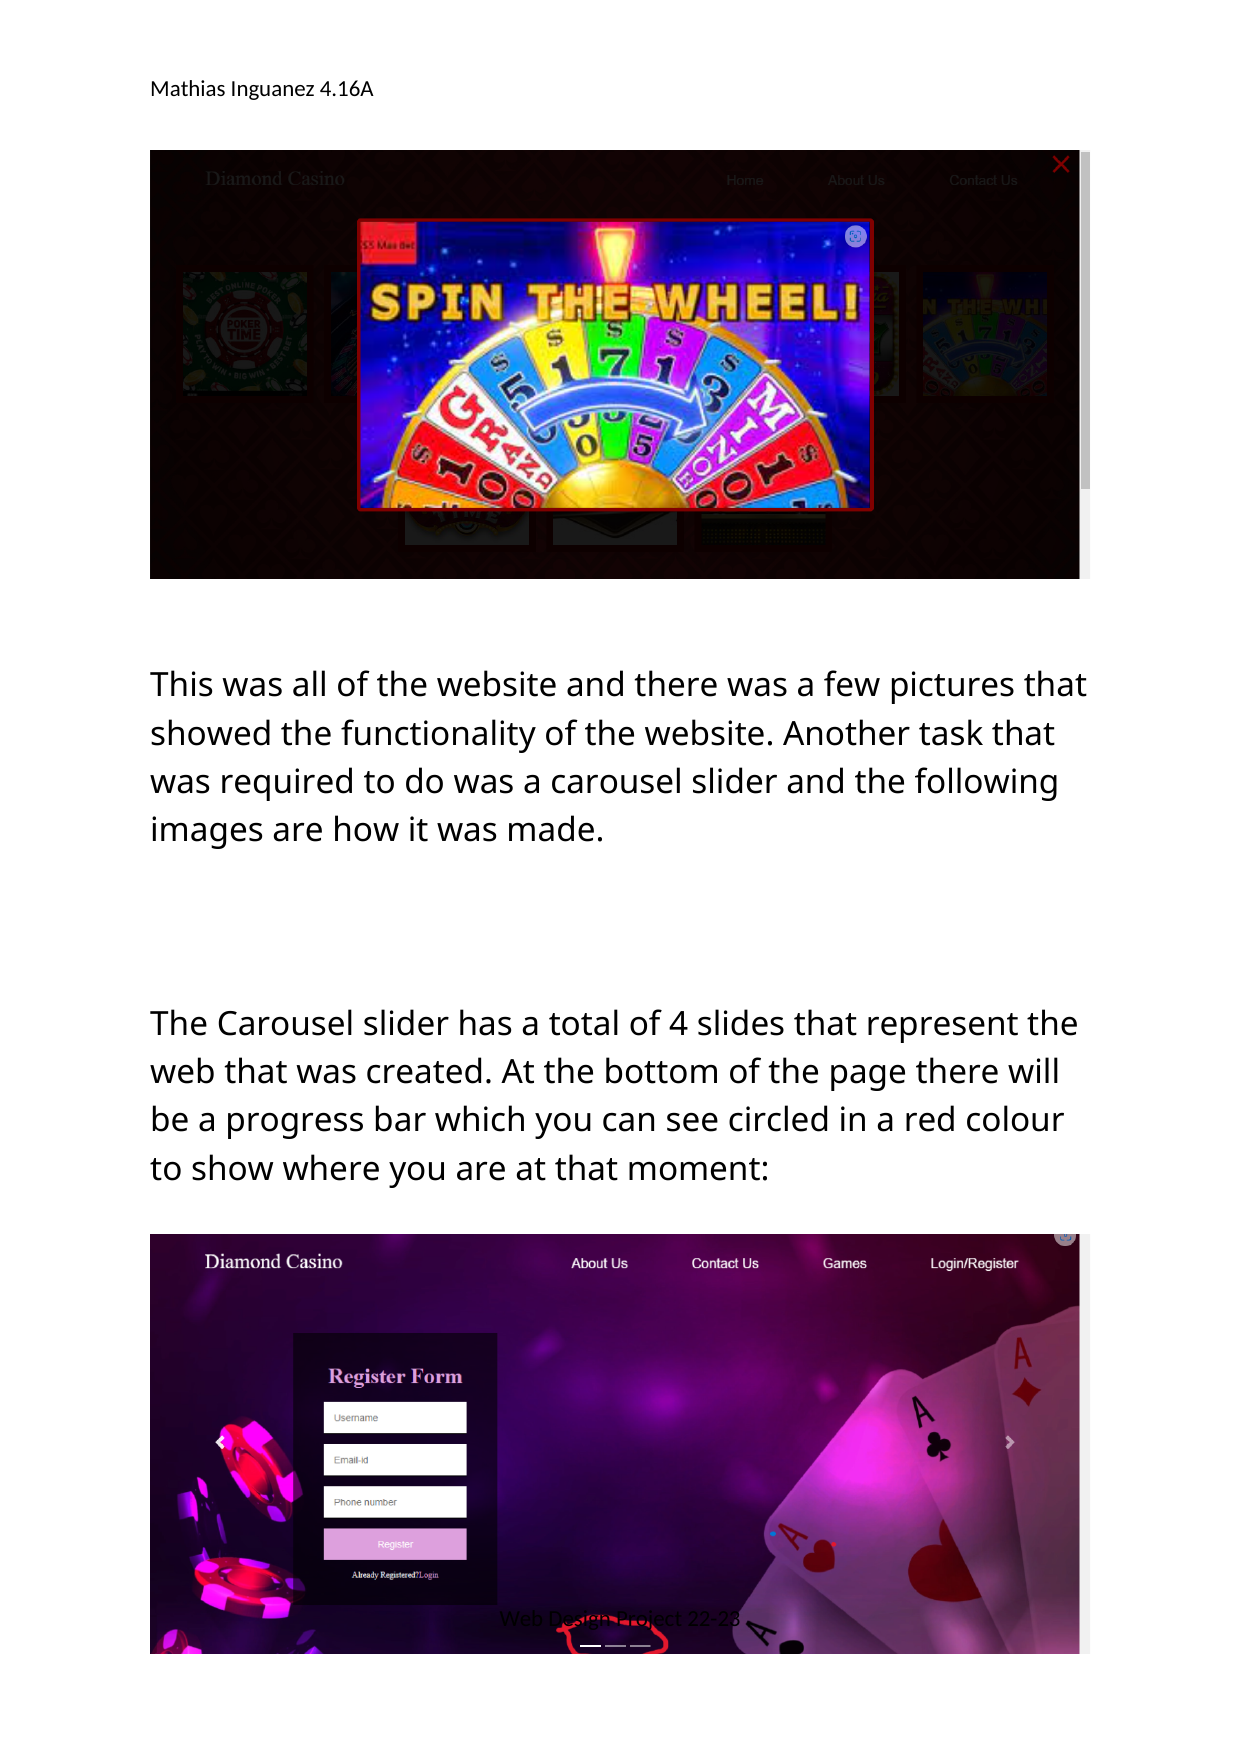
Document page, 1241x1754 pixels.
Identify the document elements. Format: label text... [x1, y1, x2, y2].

text This was all of the website and there was a few pictures that showed the functionality of the website. Another task that was required to do was a carousel slider and the following images are how it was made. [150, 661, 1090, 851]
text The Carousel slider has a total of 4 slides that represent the web that was created. At the bottom of the page there will be a progress bar which you can see circled in a red colour to show where you are at that moment: [150, 1000, 1090, 1190]
